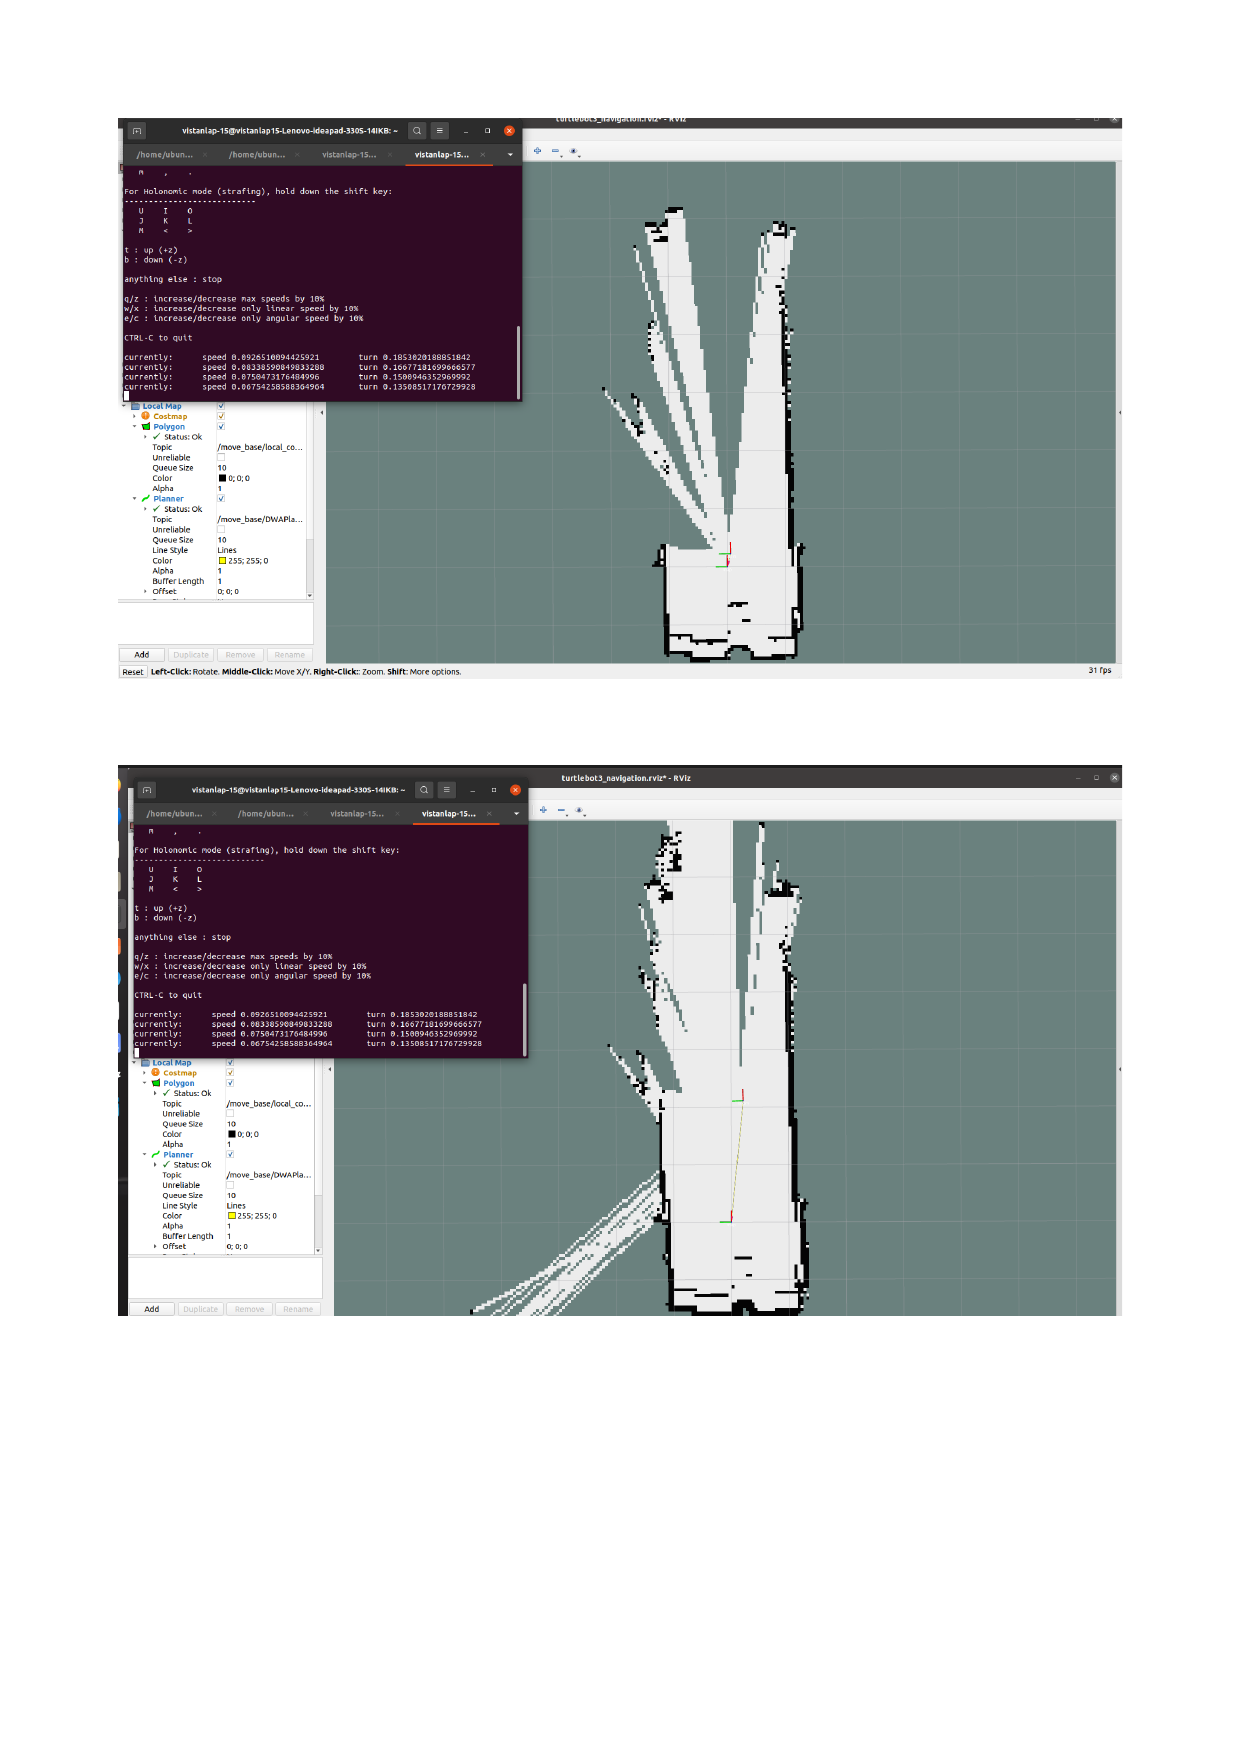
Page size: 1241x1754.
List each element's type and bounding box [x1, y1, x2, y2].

picture [118, 118, 1123, 679]
picture [118, 765, 1123, 1316]
